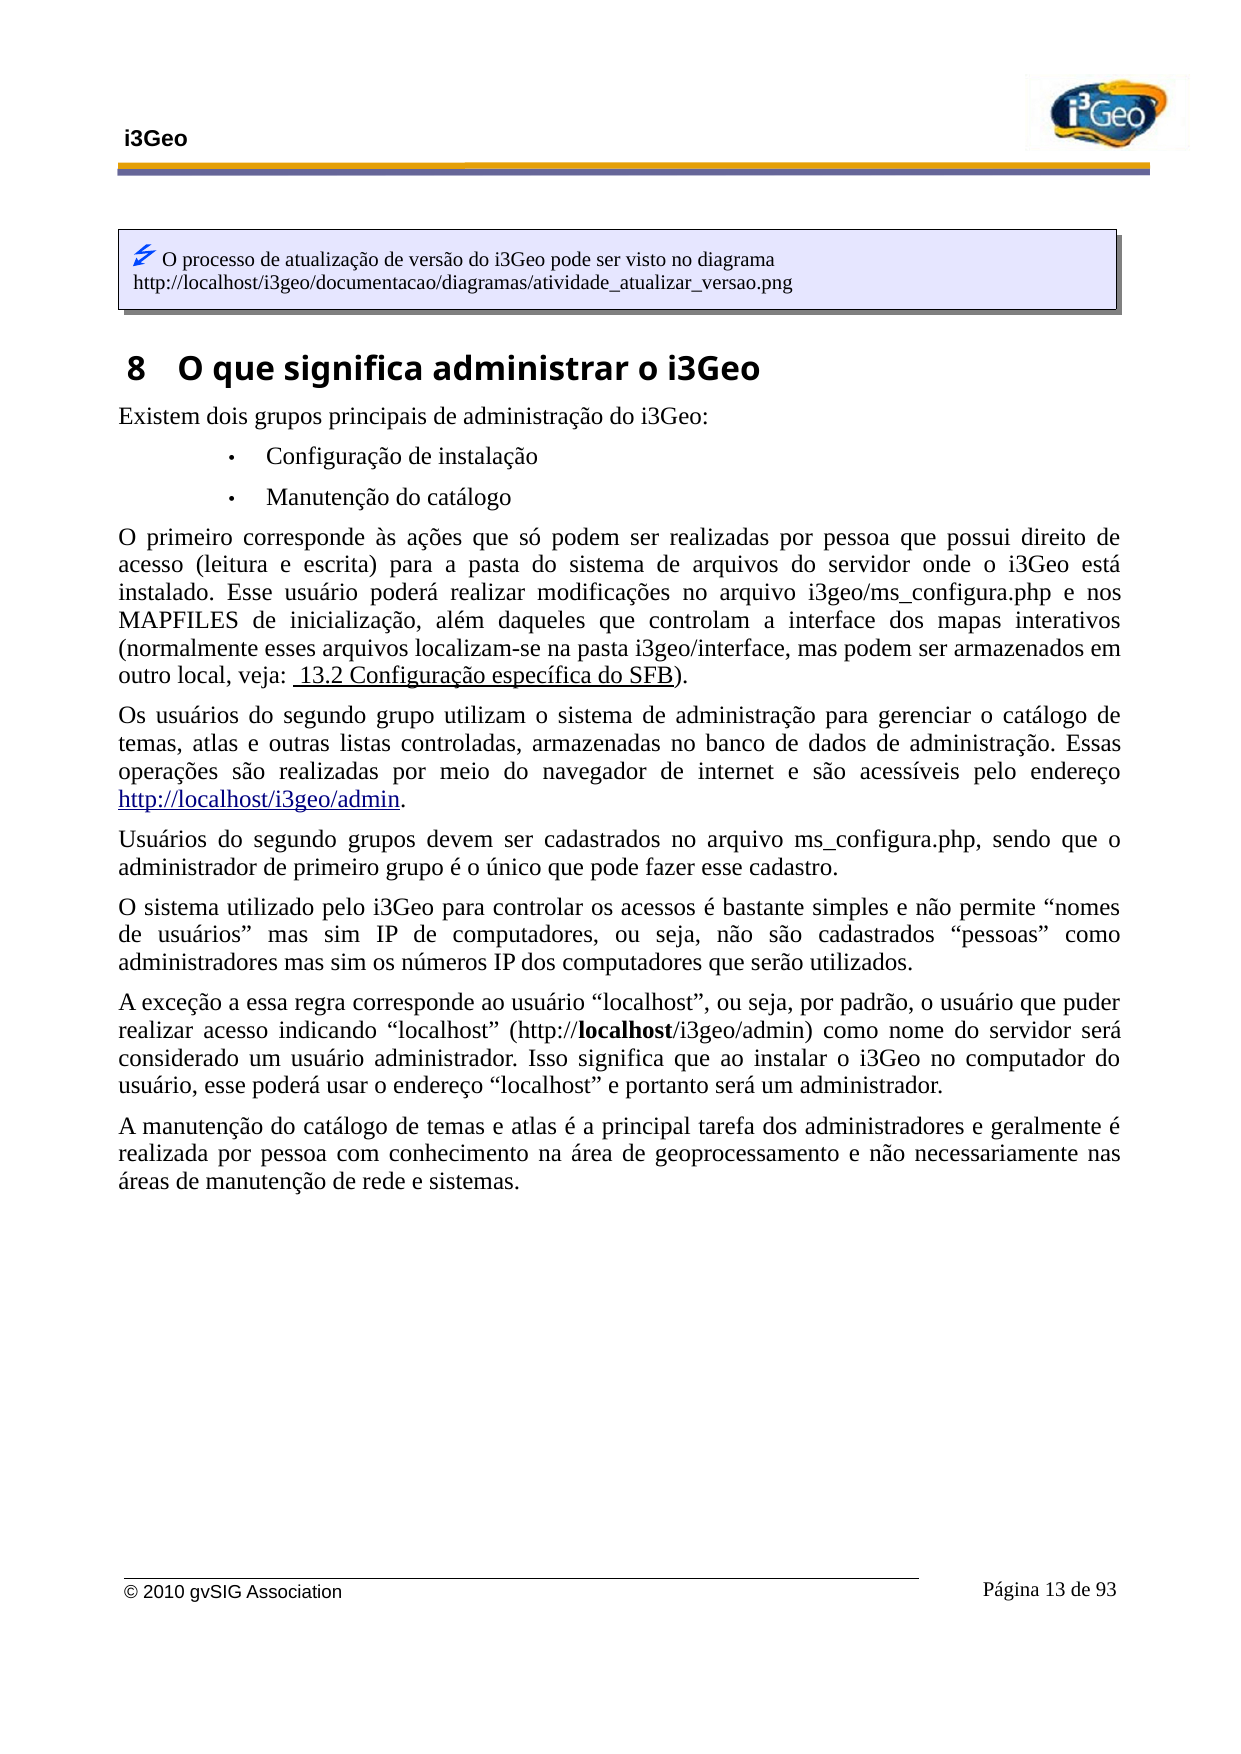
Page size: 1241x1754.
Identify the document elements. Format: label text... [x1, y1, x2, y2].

text Os usuários do segundo grupo utilizam o sistema de administração para gerenciar o catálogo de temas, atlas e outras listas controladas, armazenadas no banco de dados de administração. Essas operações são realizadas por meio do navegador de internet e são acessíveis pelo endereço http://localhost/i3geo/admin. [118, 702, 1122, 812]
subtitle O que significa administrar o i3Geo [118, 344, 1122, 390]
list Configuração de instalação [228, 442, 1122, 470]
text O sistema utilizado pelo i3Geo para controlar os acessos é bastante simples e não permite “nomes de usuários” mas sim IP de computadores, ou seja, não são cadastrados “pessoas” como administradores mas sim os números IP dos computadores que serão utilizados. [118, 893, 1122, 976]
text A manutenção do catálogo de temas e atlas é a principal tarefa dos administradores e geralmente é realizada por pessoa com conhecimento na área de geoprocessamento e não necessariamente nas áreas de manutenção de rede e sistemas. [118, 1112, 1122, 1195]
text Existem dois grupos principais de administração do i3Geo: [118, 402, 1122, 430]
text Usuários do segundo grupos devem ser cadastrados no arquivo ms_configura.php, sendo que o administrador de primeiro grupo é o único que pode fazer esse cadastro. [118, 825, 1122, 880]
text A exceção a essa regra corresponde ao usuário “localhost”, ou seja, por padrão, o usuário que puder realizar acesso indicando “localhost” (http://localhost/i3geo/admin) como nome do servidor será considerado um usuário administrador. Isso significa que ao instalar o i3Geo no computador do usuário, esse poderá usar o endereço “localhost” e portanto será um administrador. [118, 988, 1122, 1099]
list Manutenção do catálogo [228, 483, 1122, 510]
text O processo de atualização de versão do i3Geo pode ser visto no diagrama http://localhost/i3geo/documentacao/diagramas/atividade_atualizar_versao.png [119, 230, 1116, 309]
picture [1025, 74, 1191, 151]
text O primeiro corresponde às ações que só podem ser realizadas por pessoa que possui direito de acesso (leitura e escrita) para a pasta do sistema de arquivos do servidor onde o i3Geo está instalado. Esse usuário poderá realizar modificações no arquivo i3geo/ms_configura.php e nos MAPFILES de inicialização, além daqueles que controlam a interface dos mapas interativos (normalmente esses arquivos localizam-se na pasta i3geo/interface, mas podem ser armazenados em outro local, veja: 13.2Configuração específica do SFB). [118, 523, 1122, 689]
